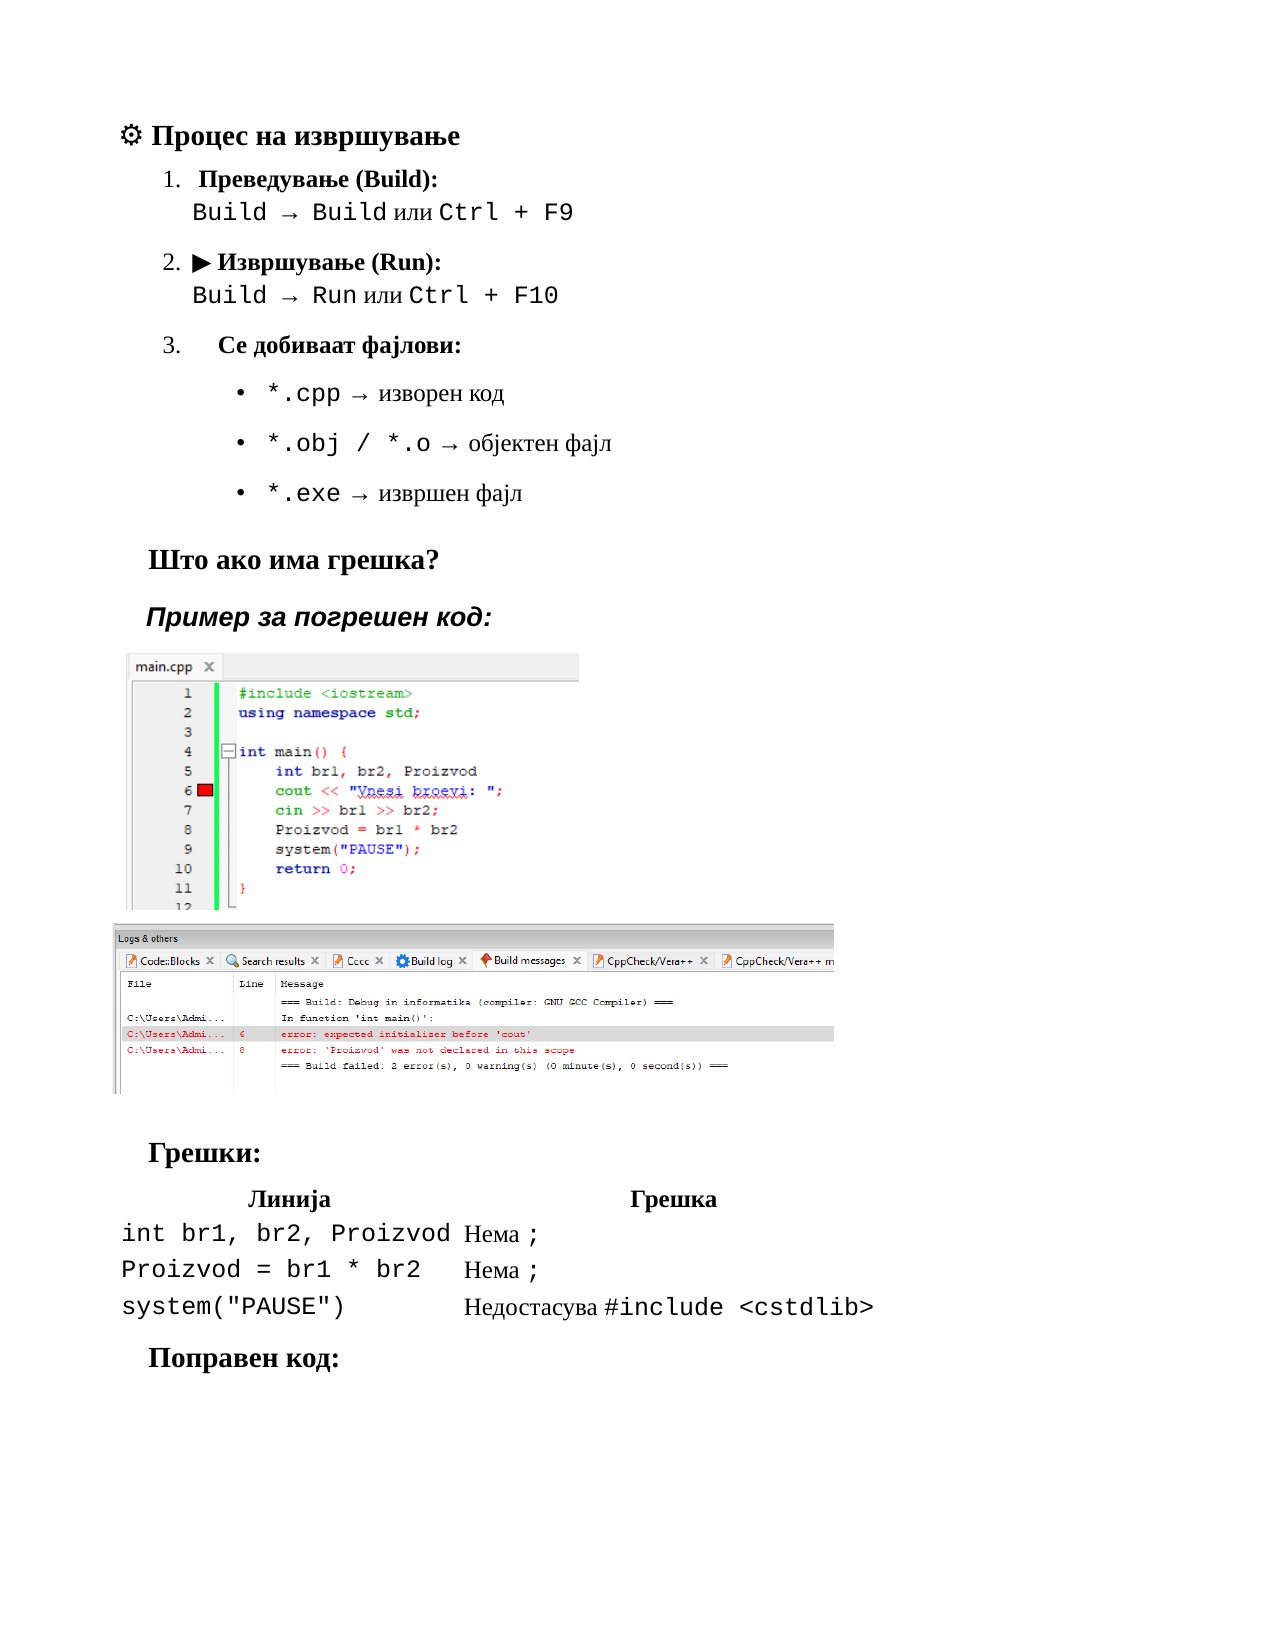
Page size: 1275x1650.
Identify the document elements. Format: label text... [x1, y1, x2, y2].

table_header Линија [118, 1181, 461, 1216]
list 📁 Се добиваат фајлови: [162, 330, 1157, 359]
subtitle ✅ Поправен код: [118, 1341, 1157, 1374]
table_header Грешка [461, 1181, 887, 1216]
table_cell Недостасува #include <cstdlib> [461, 1289, 887, 1326]
subtitle ⚙️ Процес на извршување [118, 118, 1157, 152]
table_cell int br1, br2, Proizvod [118, 1216, 461, 1253]
list 🛠️ Преведување (Build): Build → Build или Ctrl + F9 [162, 164, 1157, 228]
list *.obj / *.o → објектен фајл [236, 428, 1157, 459]
picture [112, 923, 834, 1094]
table_cell Proizvod = br1 * br2 [118, 1253, 461, 1289]
picture [126, 653, 579, 910]
subtitle ❌ Грешки: [118, 1135, 1157, 1169]
subtitle ✅ Пример за погрешен код: [118, 601, 1157, 632]
table_cell Нема ; [461, 1253, 887, 1289]
list *.cpp → изворен код [236, 378, 1157, 409]
subtitle 🐞 Што ако има грешка? [118, 542, 1157, 576]
table_cell Нема ; [461, 1216, 887, 1253]
table_cell system("PAUSE") [118, 1289, 461, 1326]
list ▶️ Извршување (Run): Build → Run или Ctrl + F10 [162, 247, 1157, 311]
list *.exe → извршен фајл [236, 478, 1157, 509]
